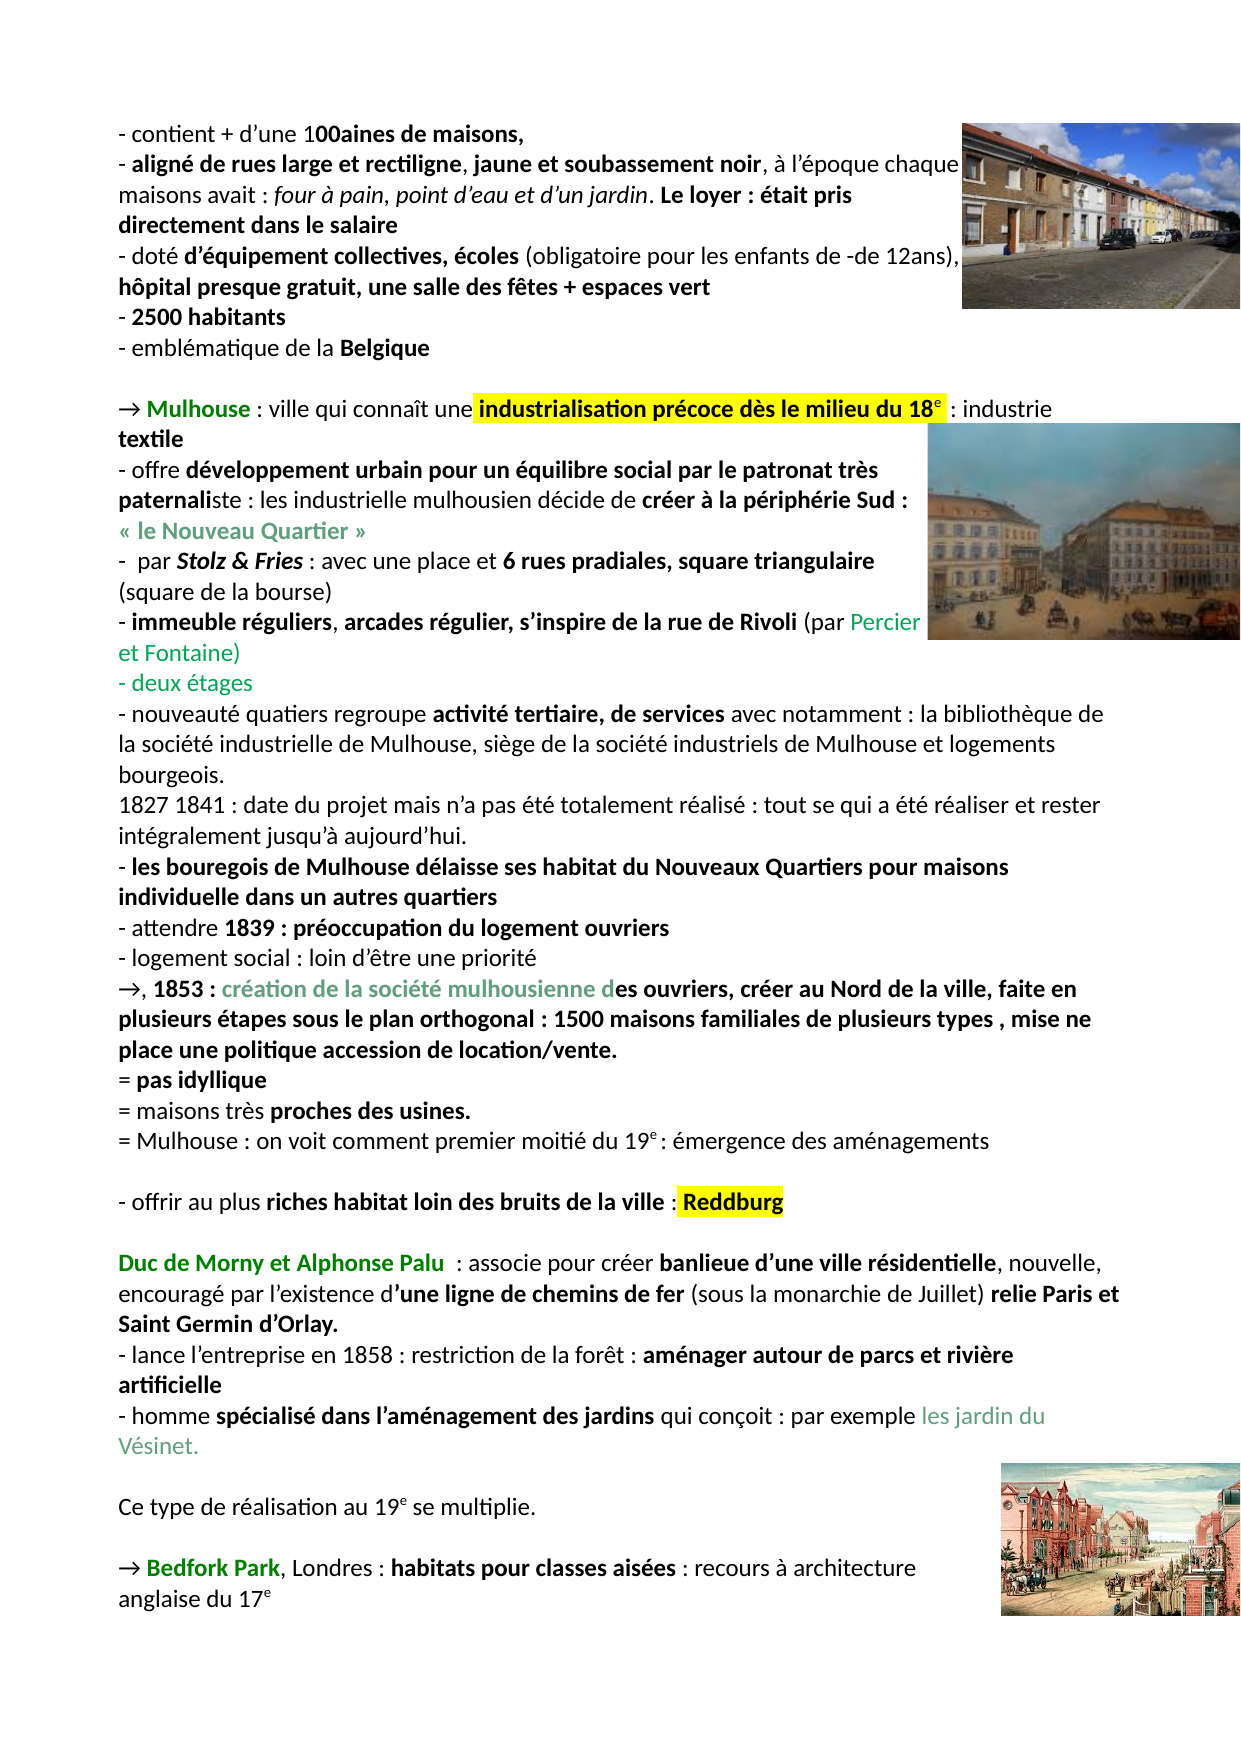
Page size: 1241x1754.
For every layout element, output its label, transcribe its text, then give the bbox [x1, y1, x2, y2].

text - offre développement urbain pour un équilibre social par le patronat très paternaliste : les industrielle mulhousien décide de créer à la périphérie Sud : « le Nouveau Quartier » [118, 454, 927, 545]
text - par Stolz & Fries : avec une place et 6 rues pradiales, square triangulaire (square de la bourse) [118, 545, 927, 606]
picture [1001, 1463, 1241, 1616]
text - homme spécialisé dans l’aménagement des jardins qui conçoit : par exemple les jardin du Vésinet. [118, 1400, 1122, 1461]
text - attendre 1839 : préoccupation du logement ouvriers [118, 912, 1122, 942]
text Ce type de réalisation au 19e se multiplie. [118, 1492, 1001, 1522]
text - contient + d’une 100aines de maisons, [118, 118, 1122, 149]
text - offrir au plus riches habitat loin des bruits de la ville : Reddburg [118, 1186, 1122, 1217]
text - nouveauté quatiers regroupe activité tertiaire, de services avec notamment : la bibliothèque de la société industrielle de Mulhouse, siège de la société industriels de Mulhouse et logements bourgeois. [118, 698, 1122, 789]
text - les bouregois de Mulhouse délaisse ses habitat du Nouveaux Quartiers pour maisons individuelle dans un autres quartiers [118, 851, 1122, 912]
text - aligné de rues large et rectiligne, jaune et soubassement noir, à l’époque chaque maisons avait : four à pain, point d’eau et d’un jardin. Le loyer : était pris directement dans le salaire [118, 149, 962, 240]
text → Bedfork Park, Londres : habitats pour classes aisées : recours à architecture anglaise du 17e [118, 1553, 1001, 1614]
picture [962, 123, 1241, 309]
picture [927, 423, 1241, 640]
text - deux étages [118, 667, 1122, 698]
text = maisons très proches des usines. [118, 1095, 1122, 1125]
text = pas idyllique [118, 1064, 1122, 1095]
text 1827 1841 : date du projet mais n’a pas été totalement réalisé : tout se qui a été réaliser et rester intégralement jusqu’à aujourd’hui. [118, 789, 1122, 851]
text - logement social : loin d’être une priorité [118, 942, 1122, 973]
text Duc de Morny et Alphonse Palu : associe pour créer banlieue d’une ville résidentielle, nouvelle, encouragé par l’existence d’une ligne de chemins de fer (sous la monarchie de Juillet) relie Paris et Saint Germin d’Orlay. [118, 1247, 1122, 1339]
text - 2500 habitants [118, 301, 1122, 332]
text - lance l’entreprise en 1858 : restriction de la forêt : aménager autour de parcs et rivière artificielle [118, 1339, 1122, 1400]
text → Mulhouse : ville qui connaît une industrialisation précoce dès le milieu du 18e : industrie textile [118, 393, 1122, 454]
text - emblématique de la Belgique [118, 332, 1122, 362]
text = Mulhouse : on voit comment premier moitié du 19e : émergence des aménagements [118, 1125, 1122, 1156]
text →, 1853 : création de la société mulhousienne des ouvriers, créer au Nord de la ville, faite en plusieurs étapes sous le plan orthogonal : 1500 maisons familiales de plusieurs types , mise ne place une politique accession de location/vente. [118, 973, 1122, 1064]
text - doté d’équipement collectives, écoles (obligatoire pour les enfants de -de 12ans), hôpital presque gratuit, une salle des fêtes + espaces vert [118, 240, 962, 301]
text - immeuble réguliers, arcades régulier, s’inspire de la rue de Rivoli (par Percier et Fontaine) [118, 606, 1122, 667]
